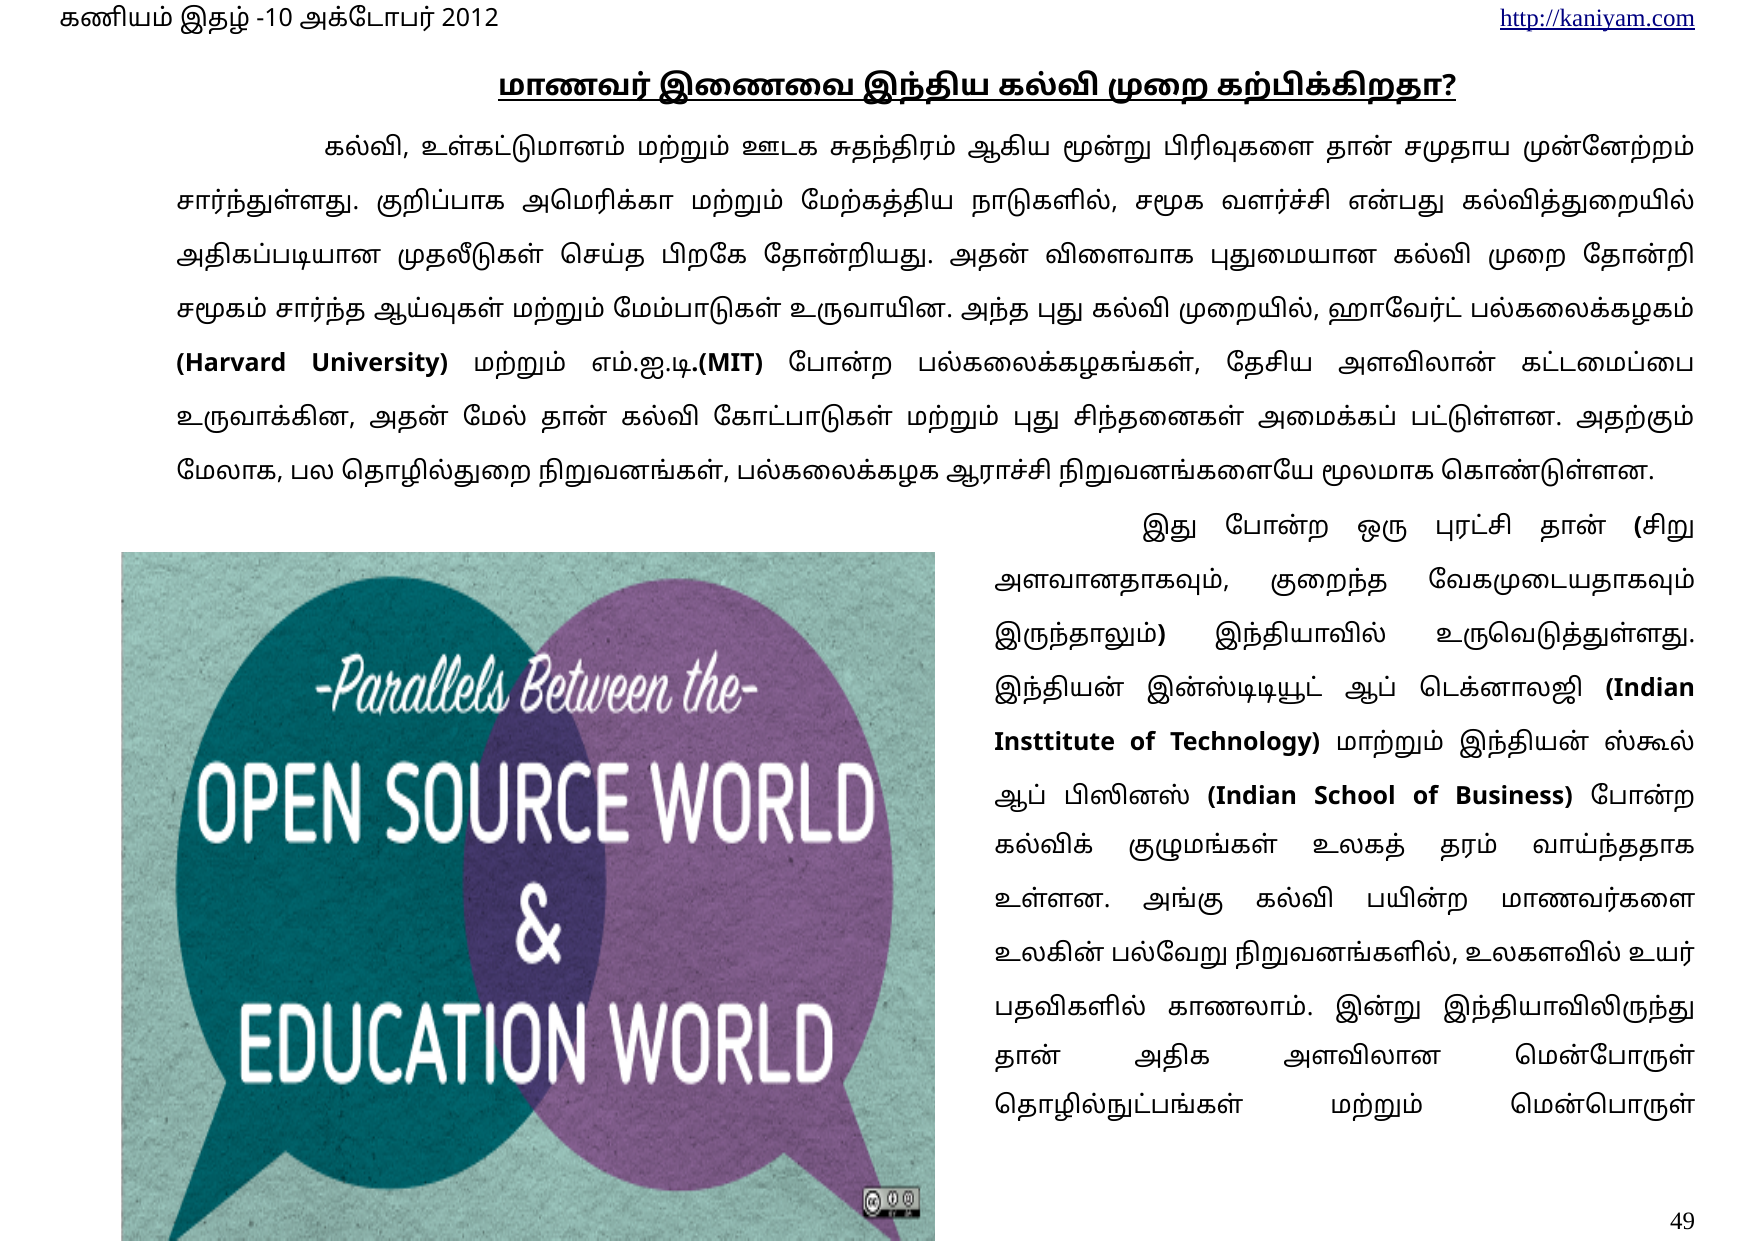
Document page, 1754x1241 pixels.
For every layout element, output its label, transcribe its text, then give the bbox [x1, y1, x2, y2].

text மாணவர் இணைவை இந்திய கல்வி முறை கற்பிக்கிறதா? [176, 64, 1695, 107]
text இது போன்ற ஒரு புரட்சி தான் (சிறு அளவானதாகவும், குறைந்த வேகமுடையதாகவும் இருந்தாலும்) இந்தியாவில் உருவெடுத்துள்ளது. இந்தியன் இன்ஸ்டிடியூட் ஆப் டெக்னாலஜி (Indian Insttitute of Technology) மாற்றும் இந்தியன் ஸ்கூல் ஆப் பிஸினஸ் (Indian School of Business) போன்ற கல்விக் குழுமங்கள் உலகத் தரம் வாய்ந்ததாக உள்ளன. அங்கு கல்வி பயின்ற மாணவர்களை உலகின் பல்வேறு நிறுவனங்களில், உலகளவில் உயர் பதவிகளில் காணலாம். இன்று இந்தியாவிலிருந்து தான் அதிக அளவிலான மென்போருள் தொழில்நுட்பங்கள் மற்றும் மென்பொருள் [994, 508, 1695, 1123]
text கல்வி, உள்கட்டுமானம் மற்றும் ஊடக சுதந்திரம் ஆகிய மூன்று பிரிவுகளை தான் சமுதாய முன்னேற்றம் சார்ந்துள்ளது. குறிப்பாக அமெரிக்கா மற்றும் மேற்கத்திய நாடுகளில், சமூக வளர்ச்சி என்பது கல்வித்துறையில் அதிகப்படியான முதலீடுகள் செய்த பிறகே தோன்றியது. அதன் விளைவாக புதுமையான கல்வி முறை தோன்றி சமூகம் சார்ந்த ஆய்வுகள் மற்றும் மேம்பாடுகள் உருவாயின. அந்த புது கல்வி முறையில், ஹாவேர்ட் பல்கலைக்கழகம் (Harvard University) மற்றும் எம்.ஐ.டி.(MIT) போன்ற பல்கலைக்கழகங்கள், தேசிய அளவிலான் கட்டமைப்பை உருவாக்கின, அதன் மேல் தான் கல்வி கோட்பாடுகள் மற்றும் புது சிந்தனைகள் அமைக்கப் பட்டுள்ளன. அதற்கும் மேலாக, பல தொழில்துறை நிறுவனங்கள், பல்கலைக்கழக ஆராச்சி நிறுவனங்களையே மூலமாக கொண்டுள்ளன. [176, 129, 1695, 489]
picture [121, 552, 935, 1241]
